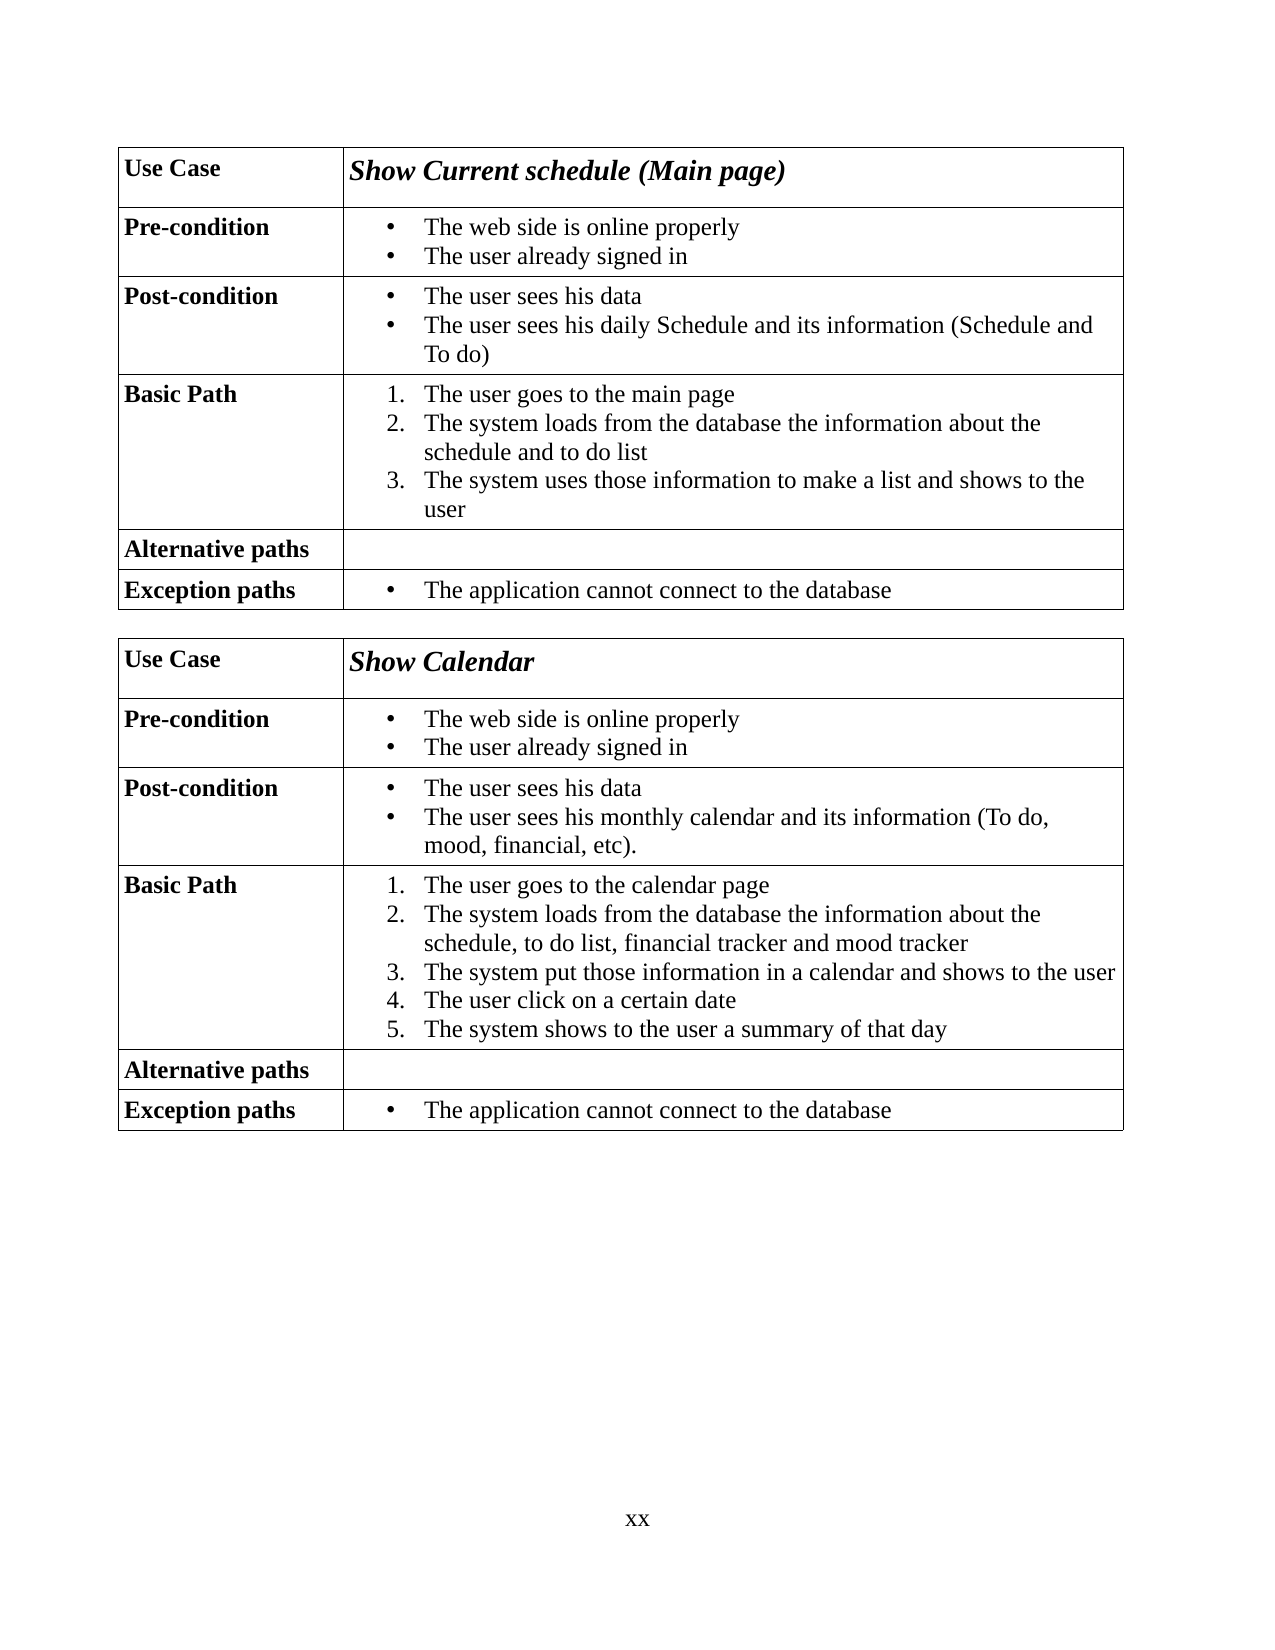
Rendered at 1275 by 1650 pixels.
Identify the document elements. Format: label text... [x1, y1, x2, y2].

table_cell The user sees his data The user sees his monthly calendar and its information (To do, mood, financial, etc). [344, 768, 1123, 865]
table_cell Post-condition [119, 277, 343, 373]
table_cell The user sees his data The user sees his daily Schedule and its information (Schedule and To do) [344, 277, 1123, 373]
table_cell Pre-condition [119, 208, 343, 276]
table_header Use Case [119, 639, 343, 698]
table_cell [344, 530, 1123, 569]
table_cell Basic Path [119, 375, 343, 529]
table_cell The application cannot connect to the database [344, 570, 1123, 609]
table_cell The user goes to the calendar page The system loads from the database the information about the schedule, to do list, financial tracker and mood tracker The system put those information in a calendar and shows to the user The user click on a certain date The system shows to the user a summary of that day [344, 866, 1123, 1049]
table_cell Alternative paths [119, 1050, 343, 1089]
table_cell The web side is online properly The user already signed in [344, 699, 1123, 767]
table_header Show Calendar [344, 639, 1123, 698]
table_cell The user goes to the main page The system loads from the database the information about the schedule and to do list The system uses those information to make a list and shows to the user [344, 375, 1123, 529]
table_cell Alternative paths [119, 530, 343, 569]
table_cell The web side is online properly The user already signed in [344, 208, 1123, 276]
table_cell Exception paths [119, 1090, 343, 1129]
table_header Show Current schedule (Main page) [344, 148, 1123, 207]
table_cell Basic Path [119, 866, 343, 1049]
table_cell The application cannot connect to the database [344, 1090, 1123, 1129]
table_header Use Case [119, 148, 343, 207]
table_cell Pre-condition [119, 699, 343, 767]
table_cell [344, 1050, 1123, 1089]
table_cell Post-condition [119, 768, 343, 865]
table_cell Exception paths [119, 570, 343, 609]
